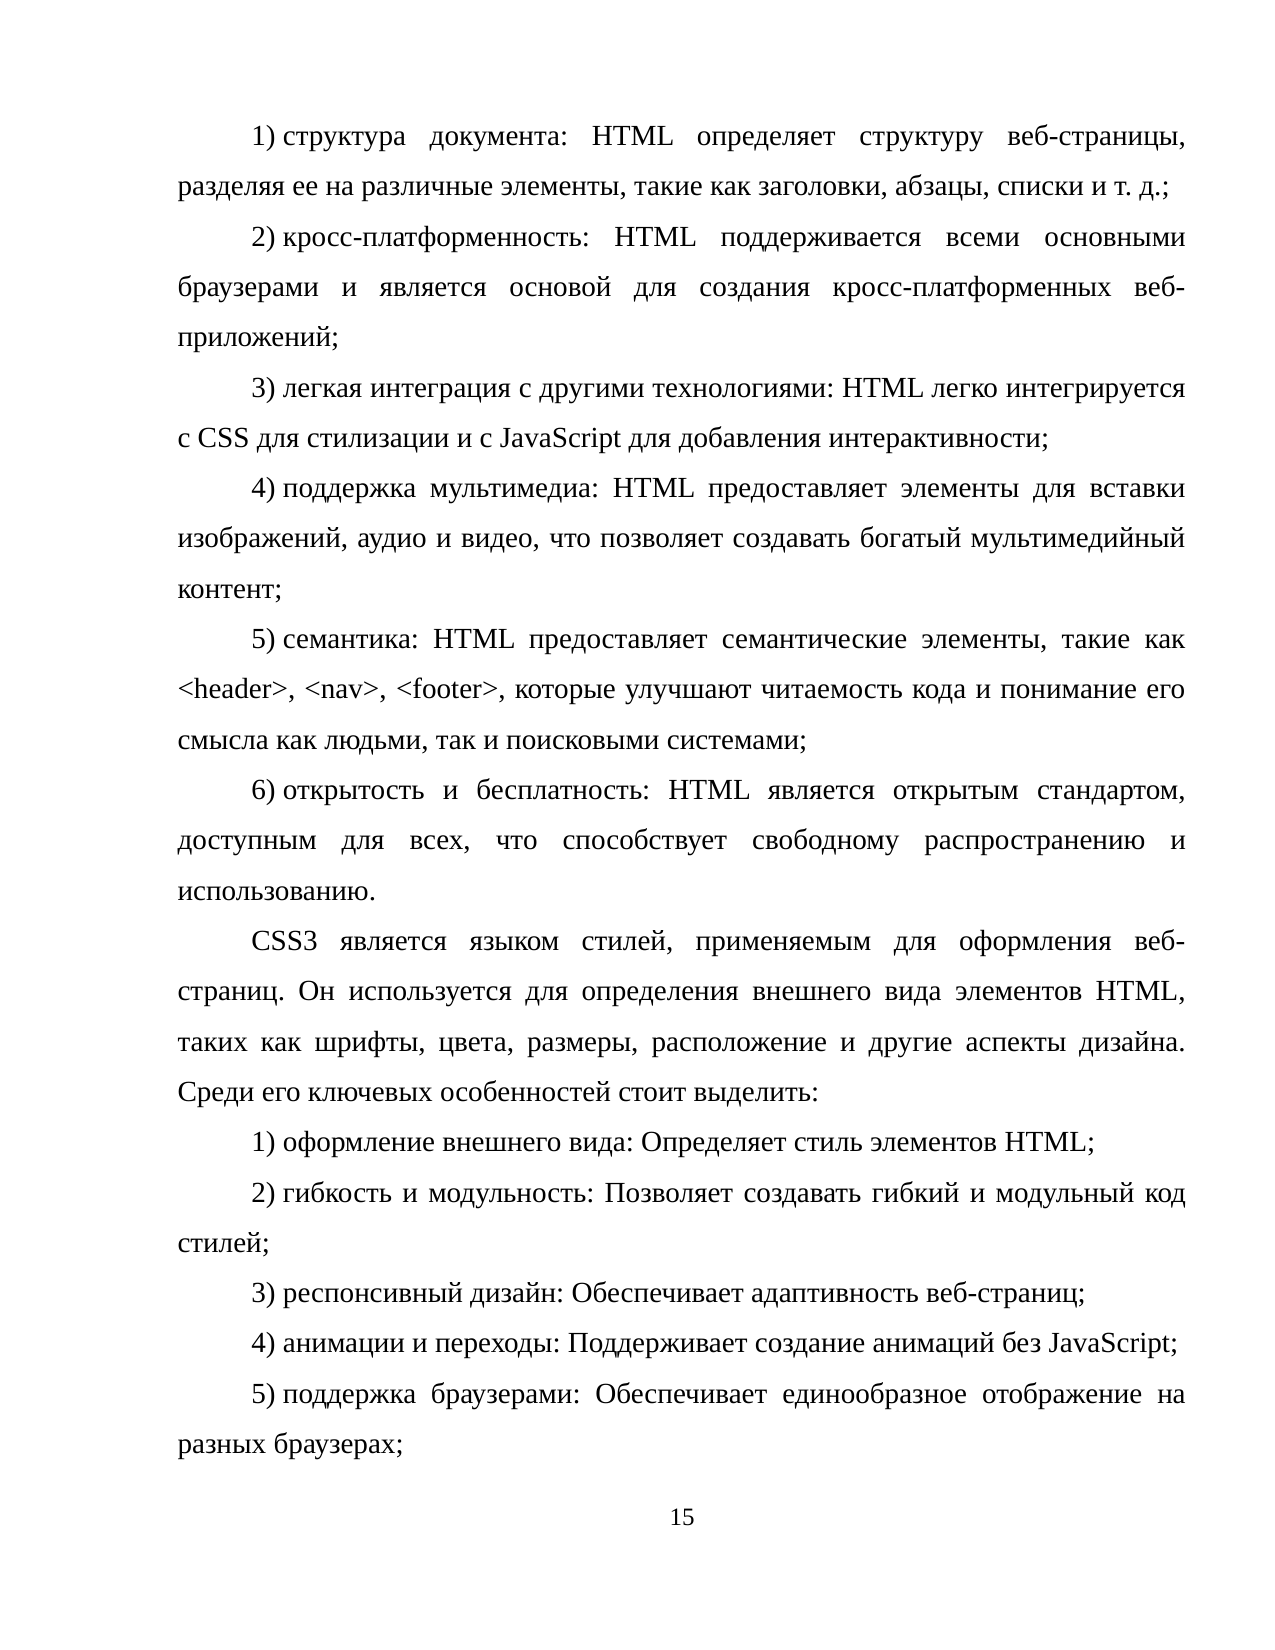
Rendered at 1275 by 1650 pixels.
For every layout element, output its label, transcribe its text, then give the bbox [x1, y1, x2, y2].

list структура документа: HTML определяет структуру веб-страницы, разделяя ее на различные элементы, такие как заголовки, абзацы, списки и т. д.; [177, 118, 1186, 202]
list семантика: HTML предоставляет семантические элементы, такие как <header>, <nav>, <footer>, которые улучшают читаемость кода и понимание его смысла как людьми, так и поисковыми системами; [177, 621, 1186, 755]
list респонсивный дизайн: Обеспечивает адаптивность веб-страниц; [177, 1275, 1186, 1309]
list оформление внешнего вида: Определяет стиль элементов HTML; [177, 1124, 1186, 1158]
list гибкость и модульность: Позволяет создавать гибкий и модульный код стилей; [177, 1175, 1186, 1258]
list легкая интеграция с другими технологиями: HTML легко интегрируется с CSS для стилизации и с JavaScript для добавления интерактивности; [177, 370, 1186, 453]
list кросс-платформенность: HTML поддерживается всеми основными браузерами и является основой для создания кросс-платформенных веб-приложений; [177, 219, 1186, 353]
list анимации и переходы: Поддерживает создание анимаций без JavaScript; [177, 1326, 1186, 1359]
text CSS3 является языком стилей, применяемым для оформления веб-страниц. Он используется для определения внешнего вида элементов HTML, таких как шрифты, цвета, размеры, расположение и другие аспекты дизайна. Среди его ключевых особенностей стоит выделить: [177, 923, 1186, 1108]
list поддержка мультимедиа: HTML предоставляет элементы для вставки изображений, аудио и видео, что позволяет создавать богатый мультимедийный контент; [177, 470, 1186, 604]
list открытость и бесплатность: HTML является открытым стандартом, доступным для всех, что способствует свободному распространению и использованию. [177, 772, 1186, 906]
list поддержка браузерами: Обеспечивает единообразное отображение на разных браузерах; [177, 1376, 1186, 1460]
